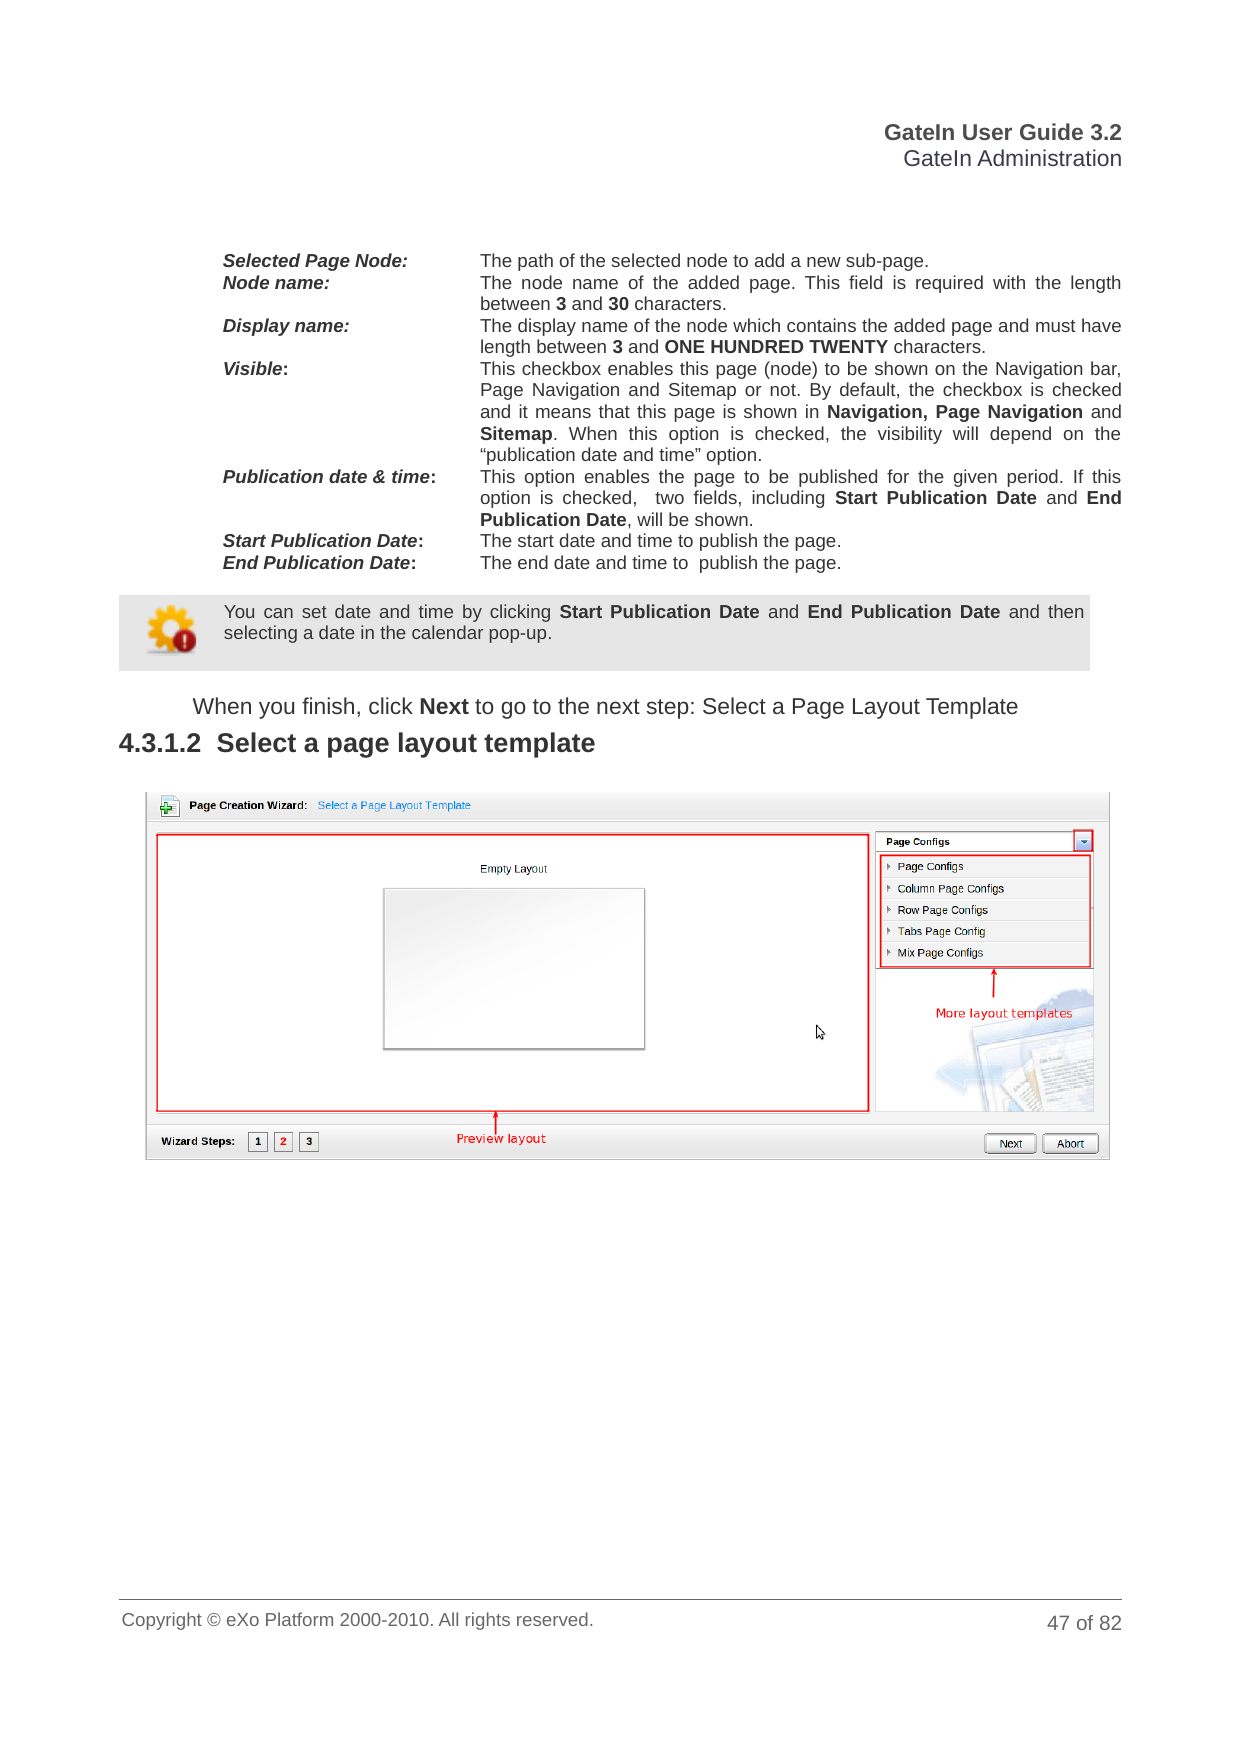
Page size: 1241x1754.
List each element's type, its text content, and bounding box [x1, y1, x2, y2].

text End Publication Date: The end date and time to publish the page. [223, 552, 1122, 573]
table_header [119, 595, 217, 671]
text Start Publication Date: The start date and time to publish the page. [223, 530, 1122, 552]
text Visible: This checkbox enables this page (node) to be shown on the Navigation bar, Page Navigation and Sitemap or not. By default, the checkbox is checked and it means that this page is shown in Navigation, Page Navigation and Sitemap. When this option is checked, the visibility will depend on the “publication date and time” option. [223, 358, 1122, 466]
text Display name: The display name of the node which contains the added page and must have length between 3 and ONE HUNDRED TWENTY characters. [223, 314, 1122, 358]
text Selected Page Node: The path of the selected node to add a new sub-page. [223, 250, 1122, 271]
text Publication date & time: This option enables the page to be published for the given period. If this option is checked, two fields, including Start Publication Date and End Publication Date, will be shown. [223, 466, 1122, 530]
subtitle Select a page layout template [118, 727, 1122, 758]
picture [145, 792, 1110, 1160]
table_header You can set date and time by clicking Start Publication Date and End Publication Date and then selecting a date in the calendar pop-up. [217, 595, 1090, 671]
picture [146, 605, 197, 656]
text Node name: The node name of the added page. This field is required with the length between 3 and 30 characters. [223, 271, 1122, 314]
text When you finish, click Next to go to the next step: Select a Page Layout Template [192, 693, 1122, 719]
